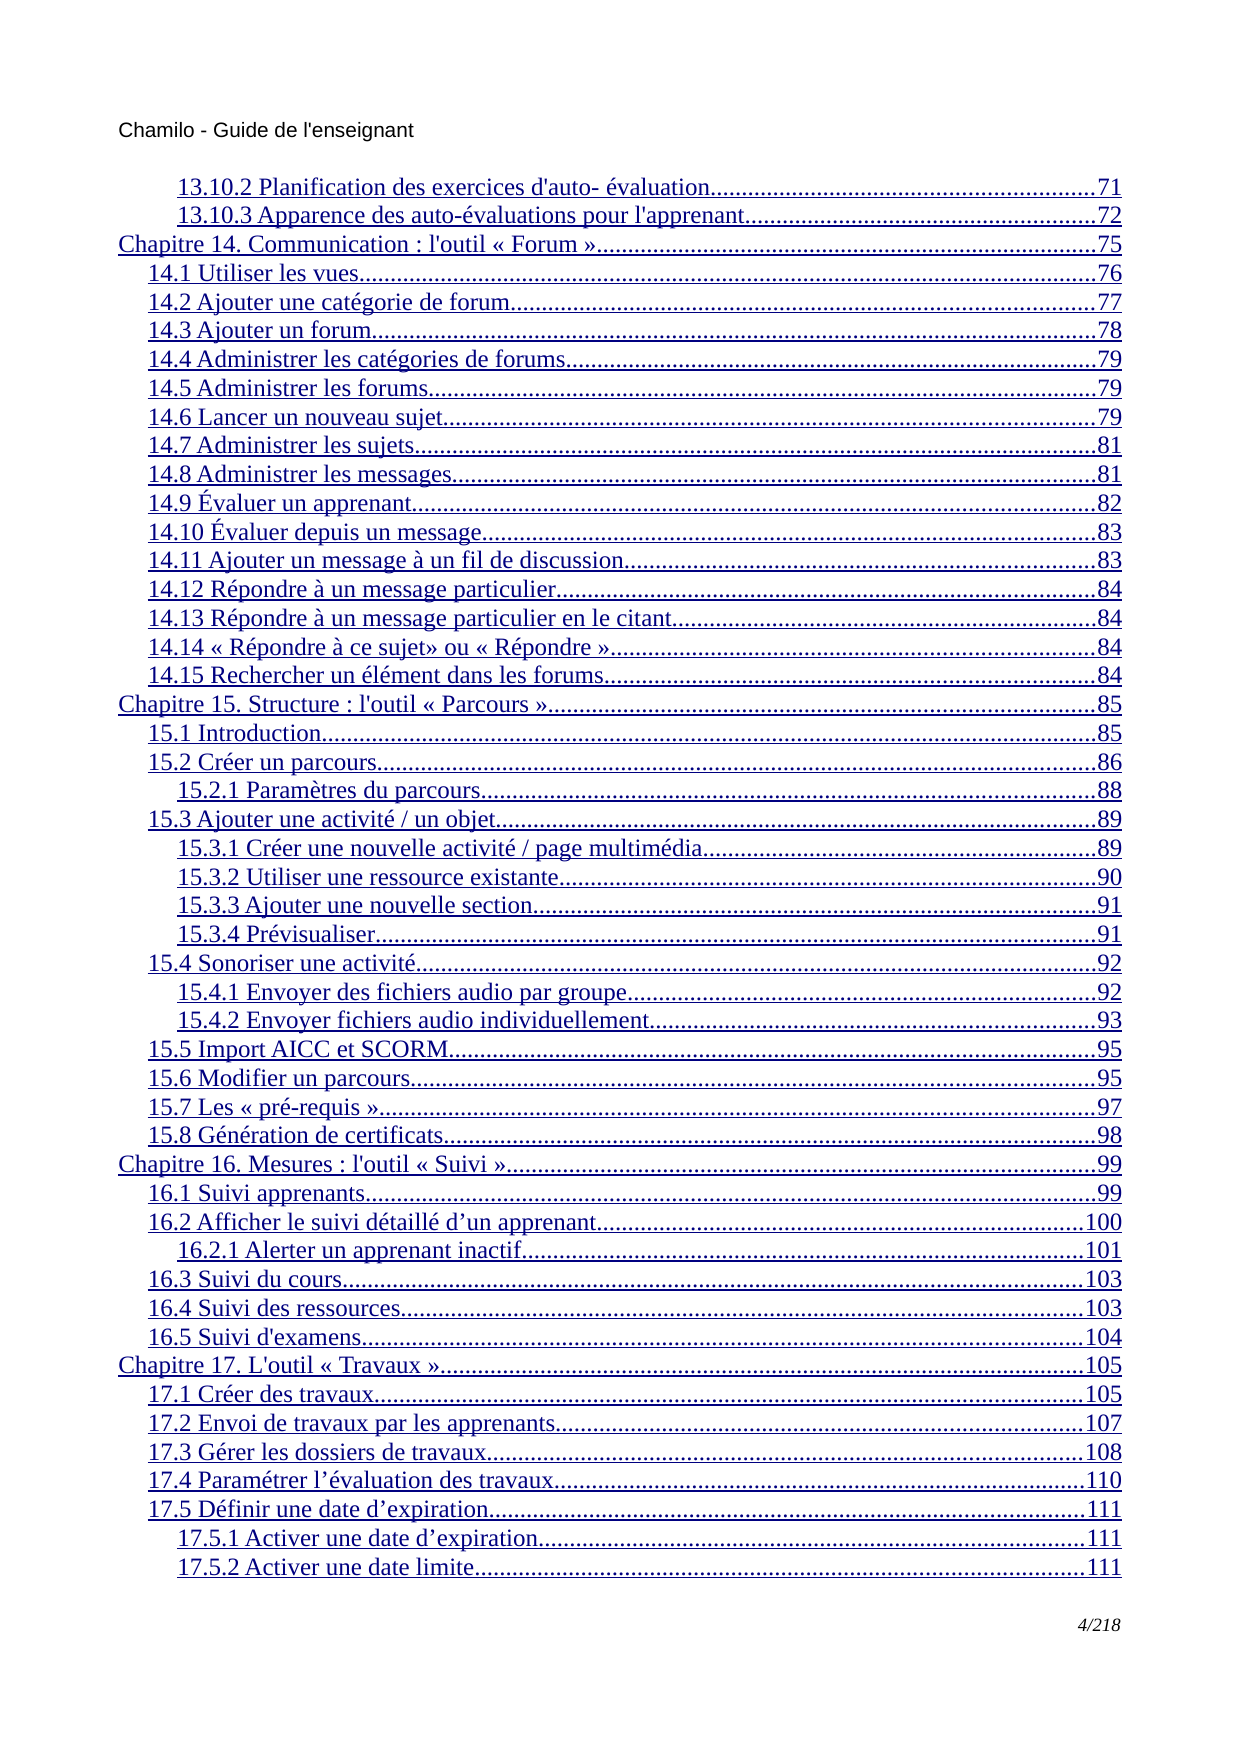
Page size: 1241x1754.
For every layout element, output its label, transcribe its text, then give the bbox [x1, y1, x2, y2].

text 15.2.1 Paramètres du parcours 88 [177, 775, 1122, 800]
text 14.14 « Répondre à ce sujet» ou « Répondre » 84 [148, 632, 1122, 657]
text 14.9 Évaluer un apprenant 82 [148, 488, 1122, 513]
text 17.1 Créer des travaux 105 [148, 1379, 1122, 1404]
text 15.1 Introduction 85 [148, 718, 1122, 743]
text 14.5 Administrer les forums 79 [148, 373, 1122, 398]
text 14.6 Lancer un nouveau sujet 79 [148, 402, 1122, 427]
text Chapitre 16. Mesures : l'outil « Suivi » 99 [118, 1149, 1122, 1174]
text 16.2.1 Alerter un apprenant inactif 101 [177, 1235, 1122, 1260]
text 15.7 Les « pré-requis » 97 [148, 1092, 1122, 1117]
text 14.4 Administrer les catégories de forums 79 [148, 344, 1122, 369]
text 15.4.2 Envoyer fichiers audio individuellement 93 [177, 1005, 1122, 1030]
text 14.3 Ajouter un forum 78 [148, 315, 1122, 340]
text 15.3 Ajouter une activité / un objet 89 [148, 804, 1122, 829]
text 15.3.2 Utiliser une ressource existante 90 [177, 862, 1122, 887]
text 15.8 Génération de certificats 98 [148, 1120, 1122, 1145]
text 14.15 Rechercher un élément dans les forums 84 [148, 660, 1122, 685]
text 14.13 Répondre à un message particulier en le citant 84 [148, 603, 1122, 628]
text Chapitre 15. Structure : l'outil « Parcours » 85 [118, 689, 1122, 714]
text 16.4 Suivi des ressources 103 [148, 1293, 1122, 1318]
text 17.2 Envoi de travaux par les apprenants 107 [148, 1408, 1122, 1433]
text 17.4 Paramétrer l’évaluation des travaux 110 [148, 1465, 1122, 1490]
text 15.4.1 Envoyer des fichiers audio par groupe 92 [177, 977, 1122, 1002]
text 14.8 Administrer les messages 81 [148, 459, 1122, 484]
text 17.5.1 Activer une date d’expiration 111 [177, 1523, 1122, 1548]
text 14.11 Ajouter un message à un fil de discussion 83 [148, 545, 1122, 570]
text Chapitre 14. Communication : l'outil « Forum » 75 [118, 229, 1122, 254]
text 17.5 Définir une date d’expiration 111 [148, 1494, 1122, 1519]
text Chapitre 17. L'outil « Travaux » 105 [118, 1350, 1122, 1375]
text 14.12 Répondre à un message particulier 84 [148, 574, 1122, 599]
text 15.4 Sonoriser une activité 92 [148, 948, 1122, 973]
text 13.10.2 Planification des exercices d'auto- évaluation 71 [177, 172, 1122, 197]
text 14.7 Administrer les sujets 81 [148, 430, 1122, 455]
text 14.10 Évaluer depuis un message 83 [148, 517, 1122, 542]
text 14.1 Utiliser les vues 76 [148, 258, 1122, 283]
text 15.3.1 Créer une nouvelle activité / page multimédia 89 [177, 833, 1122, 858]
text 15.2 Créer un parcours 86 [148, 747, 1122, 772]
text 13.10.3 Apparence des auto-évaluations pour l'apprenant 72 [177, 200, 1122, 225]
text 17.3 Gérer les dossiers de travaux 108 [148, 1437, 1122, 1462]
text 15.5 Import AICC et SCORM 95 [148, 1034, 1122, 1059]
text 16.2 Afficher le suivi détaillé d’un apprenant 100 [148, 1207, 1122, 1232]
text 14.2 Ajouter une catégorie de forum 77 [148, 287, 1122, 312]
text 17.5.2 Activer une date limite 111 [177, 1552, 1122, 1577]
text 15.3.4 Prévisualiser 91 [177, 919, 1122, 944]
text 15.3.3 Ajouter une nouvelle section 91 [177, 890, 1122, 915]
text 16.3 Suivi du cours 103 [148, 1264, 1122, 1289]
text 16.1 Suivi apprenants 99 [148, 1178, 1122, 1203]
text 16.5 Suivi d'examens 104 [148, 1322, 1122, 1347]
text 15.6 Modifier un parcours 95 [148, 1063, 1122, 1088]
